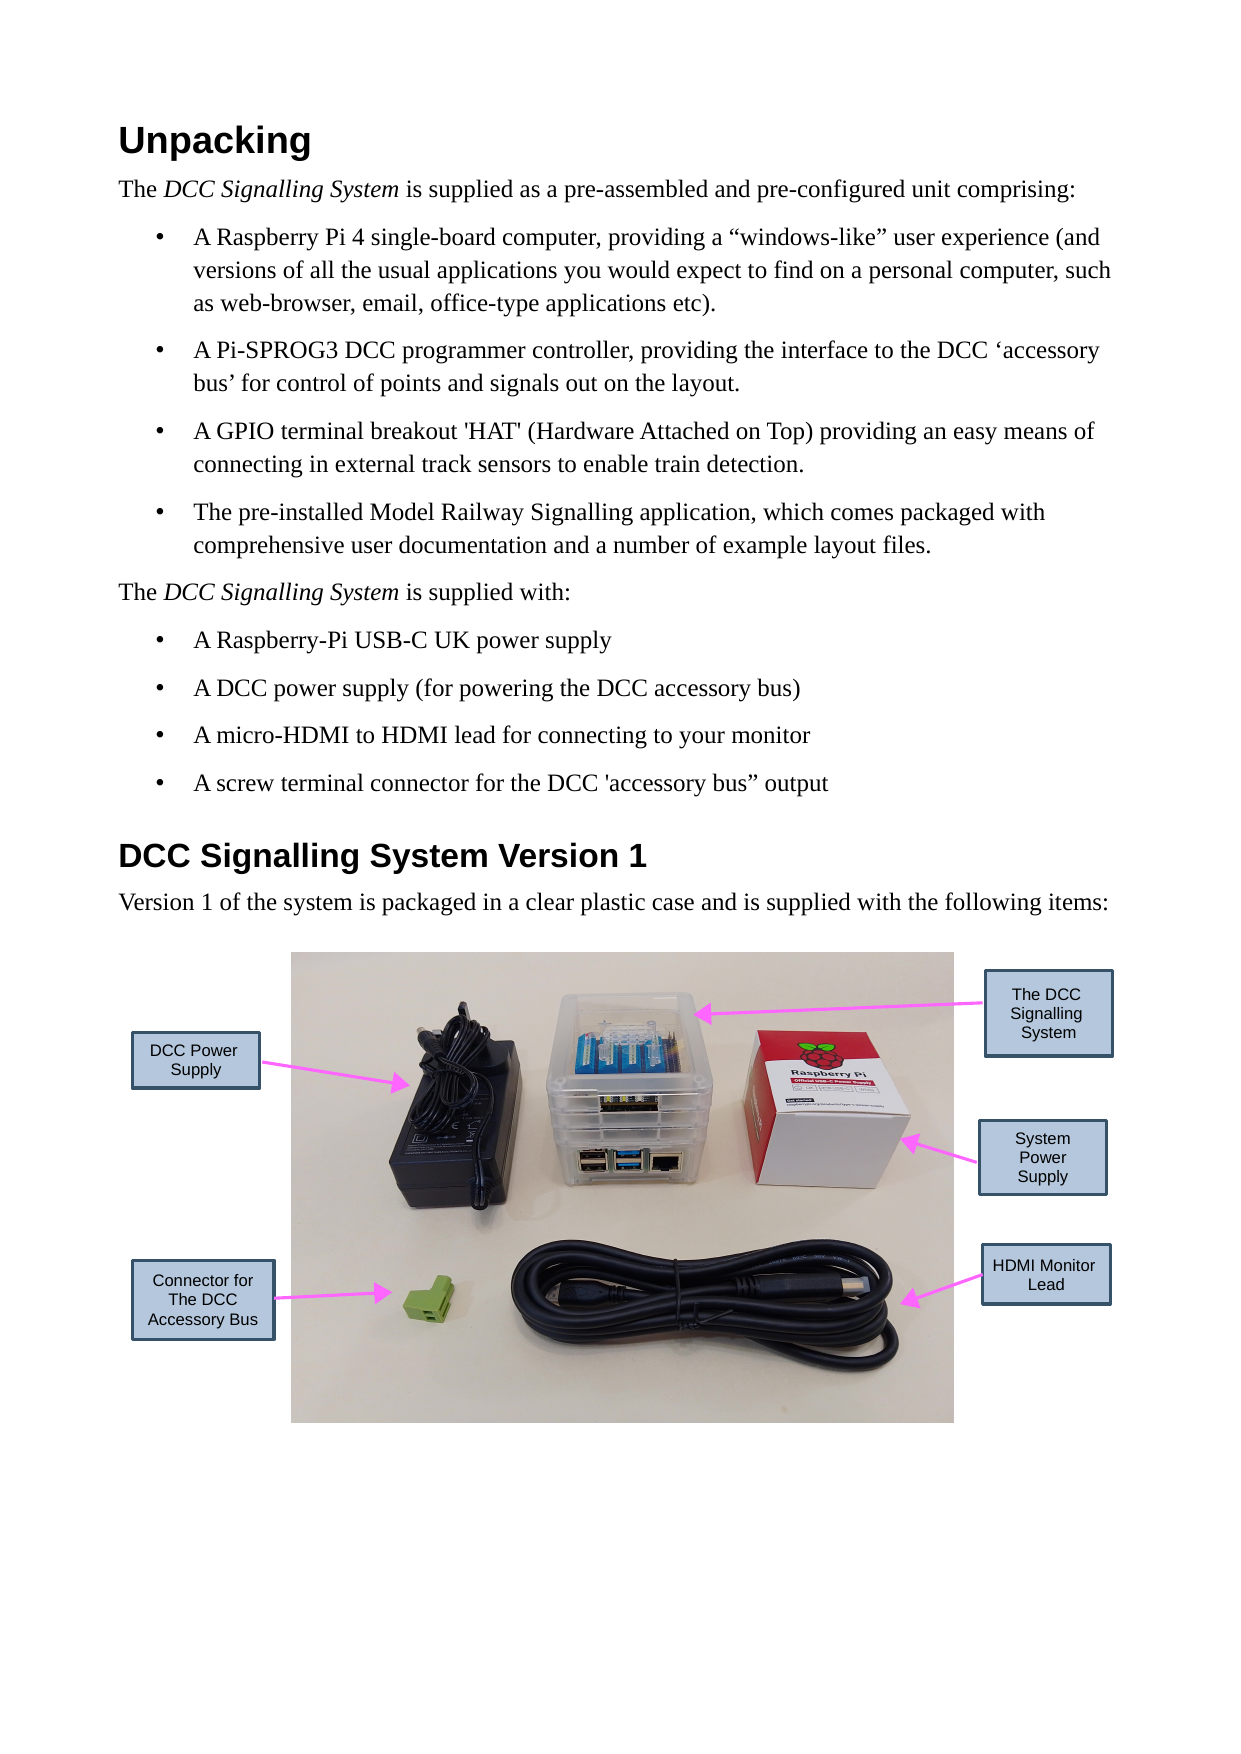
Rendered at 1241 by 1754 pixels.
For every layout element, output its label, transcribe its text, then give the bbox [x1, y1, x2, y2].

text The DCC Signalling System is supplied as a pre-assembled and pre-configured unit comprising: [118, 174, 1122, 203]
text The DCC Signalling System is supplied with: [118, 577, 1122, 606]
list A Pi-SPROG3 DCC programmer controller, providing the interface to the DCC ‘accessory bus’ for control of points and signals out on the layout. [156, 336, 1122, 397]
list A micro-HDMI to HDMI lead for connecting to your monitor [156, 720, 1122, 749]
subtitle Unpacking [118, 118, 1122, 162]
picture [291, 952, 954, 1423]
list The pre-installed Model Railway Signalling application, which comes packaged with comprehensive user documentation and a number of example layout files. [156, 497, 1122, 558]
list A DCC power supply (for powering the DCC accessory bus) [156, 673, 1122, 701]
list A screw terminal connector for the DCC 'accessory bus” output [156, 768, 1122, 797]
subtitle DCC Signalling System Version 1 [118, 836, 1122, 875]
list A GPIO terminal breakout 'HAT' (Hardware Attached on Top) providing an easy means of connecting in external track sensors to enable train detection. [156, 416, 1122, 478]
list A Raspberry Pi 4 single-board computer, providing a “windows-like” user experience (and versions of all the usual applications you would expect to find on a personal computer, such as web-browser, email, office-type applications etc). [156, 222, 1122, 317]
text Version 1 of the system is packaged in a clear plastic case and is supplied with the following items: [118, 887, 1122, 916]
list A Raspberry-Pi USB-C UK power supply [156, 625, 1122, 654]
